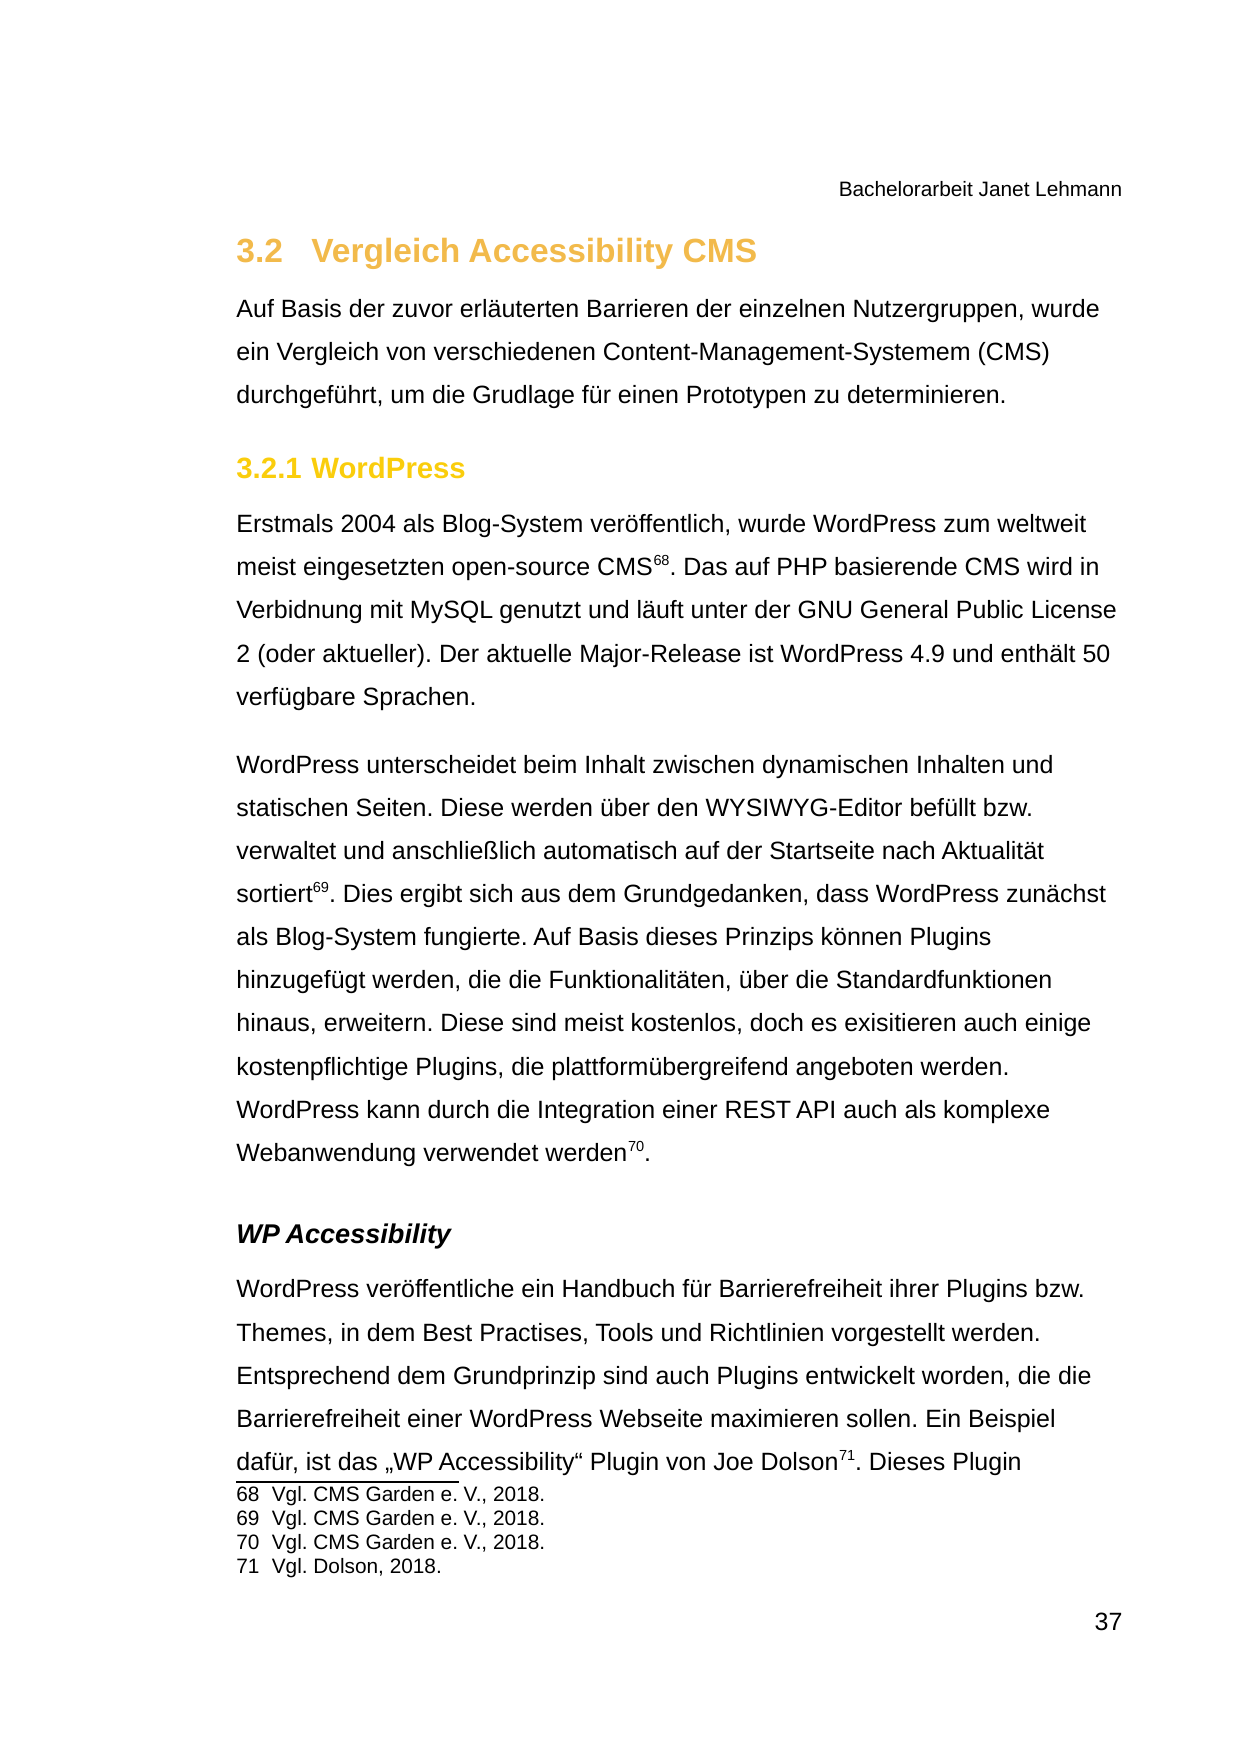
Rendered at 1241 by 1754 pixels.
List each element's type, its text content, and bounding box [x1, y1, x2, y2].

subtitle WP Accessibility [236, 1218, 1122, 1249]
text Vgl. CMS Garden e. V., 2018. [236, 1482, 1122, 1506]
text Auf Basis der zuvor erläuterten Barrieren der einzelnen Nutzergruppen, wurde ein Vergleich von verschiedenen Content-Management-Systemem (CMS) durchgeführt, um die Grudlage für einen Prototypen zu determinieren. [236, 294, 1122, 409]
subtitle WordPress [236, 451, 1122, 484]
subtitle Vergleich Accessibility CMS [236, 231, 1122, 269]
text WordPress unterscheidet beim Inhalt zwischen dynamischen Inhalten und statischen Seiten. Diese werden über den WYSIWYG-Editor befüllt bzw. verwaltet und anschließlich automatisch auf der Startseite nach Aktualität sortiert. Dies ergibt sich aus dem Grundgedanken, dass WordPress zunächst als Blog-System fungierte. Auf Basis dieses Prinzips können Plugins hinzugefügt werden, die die Funktionalitäten, über die Standardfunktionen hinaus, erweitern. Diese sind meist kostenlos, doch es exisitieren auch einige kostenpflichtige Plugins, die plattformübergreifend angeboten werden. WordPress kann durch die Integration einer REST API auch als komplexe Webanwendung verwendet werden. [236, 749, 1122, 1166]
text WordPress veröffentliche ein Handbuch für Barrierefreiheit ihrer Plugins bzw. Themes, in dem Best Practises, Tools und Richtlinien vorgestellt werden. Entsprechend dem Grundprinzip sind auch Plugins entwickelt worden, die die Barrierefreiheit einer WordPress Webseite maximieren sollen. Ein Beispiel dafür, ist das „WP Accessibility“ Plugin von Joe Dolson. Dieses Plugin [236, 1274, 1122, 1476]
text Vgl. CMS Garden e. V., 2018. [236, 1530, 1122, 1554]
text Vgl. Dolson, 2018. [236, 1554, 1122, 1578]
text Erstmals 2004 als Blog-System veröffentlich, wurde WordPress zum weltweit meist eingesetzten open-source CMS. Das auf PHP basierende CMS wird in Verbidnung mit MySQL genutzt und läuft unter der GNU General Public License 2 (oder aktueller). Der aktuelle Major-Release ist WordPress 4.9 und enthält 50 verfügbare Sprachen. [236, 509, 1122, 710]
text Vgl. CMS Garden e. V., 2018. [236, 1506, 1122, 1530]
